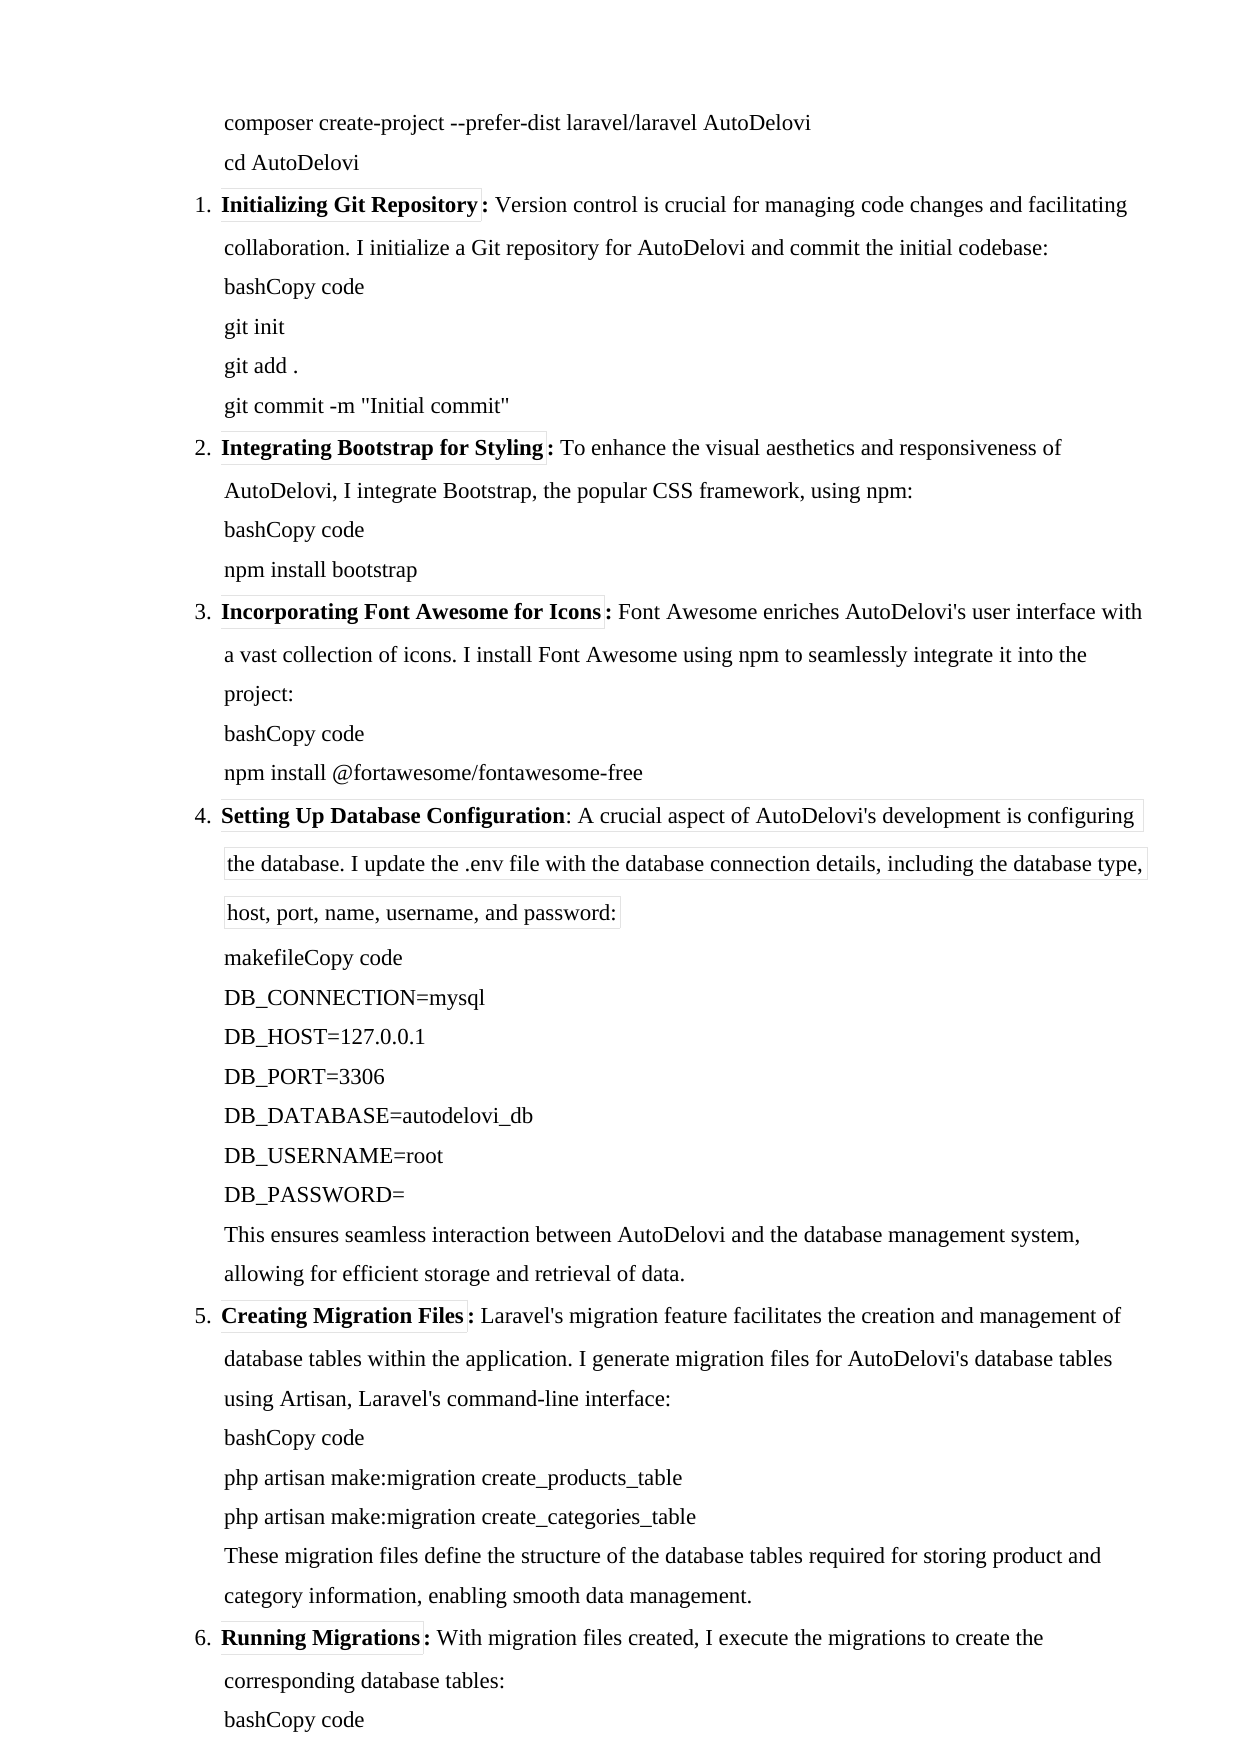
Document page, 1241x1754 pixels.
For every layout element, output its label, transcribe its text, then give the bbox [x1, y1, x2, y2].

list DB_CONNECTION=mysql [194, 984, 1152, 1010]
list DB_HOST=127.0.0.1 [194, 1023, 1152, 1049]
list DB_USERNAME=root [194, 1142, 1152, 1168]
list npm install @fortawesome/fontawesome-free [194, 759, 1152, 786]
list cd AutoDelovi [194, 149, 1152, 175]
list bashCopy code [194, 273, 1152, 300]
list This ensures seamless interaction between AutoDelovi and the database management system, allowing for efficient storage and retrieval of data. [194, 1221, 1152, 1286]
list makefileCopy code [194, 944, 1152, 971]
list bashCopy code [194, 1706, 1152, 1733]
list npm install bootstrap [194, 556, 1152, 582]
list DB_DATABASE=autodelovi_db [194, 1102, 1152, 1128]
list DB_PORT=3306 [194, 1063, 1152, 1089]
list DB_PASSWORD= [194, 1181, 1152, 1207]
list Running Migrations: With migration files created, I execute the migrations to create the corresponding database tables: [194, 1621, 1152, 1693]
list Initializing Git Repository: Version control is crucial for managing code changes and facilitating collaboration. I initialize a Git repository for AutoDelovi and commit the initial codebase: [194, 188, 1152, 260]
list git commit -m "Initial commit" [194, 392, 1152, 418]
list bashCopy code [194, 516, 1152, 543]
list composer create-project --prefer-dist laravel/laravel AutoDelovi [194, 109, 1152, 136]
list Incorporating Font Awesome for Icons: Font Awesome enriches AutoDelovi's user interface with a vast collection of icons. I install Font Awesome using npm to seamlessly integrate it into the project: [194, 595, 1152, 707]
list Integrating Bootstrap for Styling: To enhance the visual aesthetics and responsiveness of AutoDelovi, I integrate Bootstrap, the popular CSS framework, using npm: [194, 431, 1152, 503]
list Setting Up Database Configuration: A crucial aspect of AutoDelovi's development is configuring the database. I update the .env file with the database connection details, including the database type, host, port, name, username, and password: [194, 799, 1152, 928]
list Creating Migration Files: Laravel's migration feature facilitates the creation and management of database tables within the application. I generate migration files for AutoDelovi's database tables using Artisan, Laravel's command-line interface: [194, 1299, 1152, 1411]
list php artisan make:migration create_categories_table [194, 1503, 1152, 1529]
list bashCopy code [194, 720, 1152, 746]
list git add . [194, 352, 1152, 379]
list These migration files define the structure of the database tables required for storing product and category information, enabling smooth data management. [194, 1542, 1152, 1608]
list php artisan make:migration create_products_table [194, 1463, 1152, 1490]
list git init [194, 313, 1152, 339]
list bashCopy code [194, 1424, 1152, 1450]
